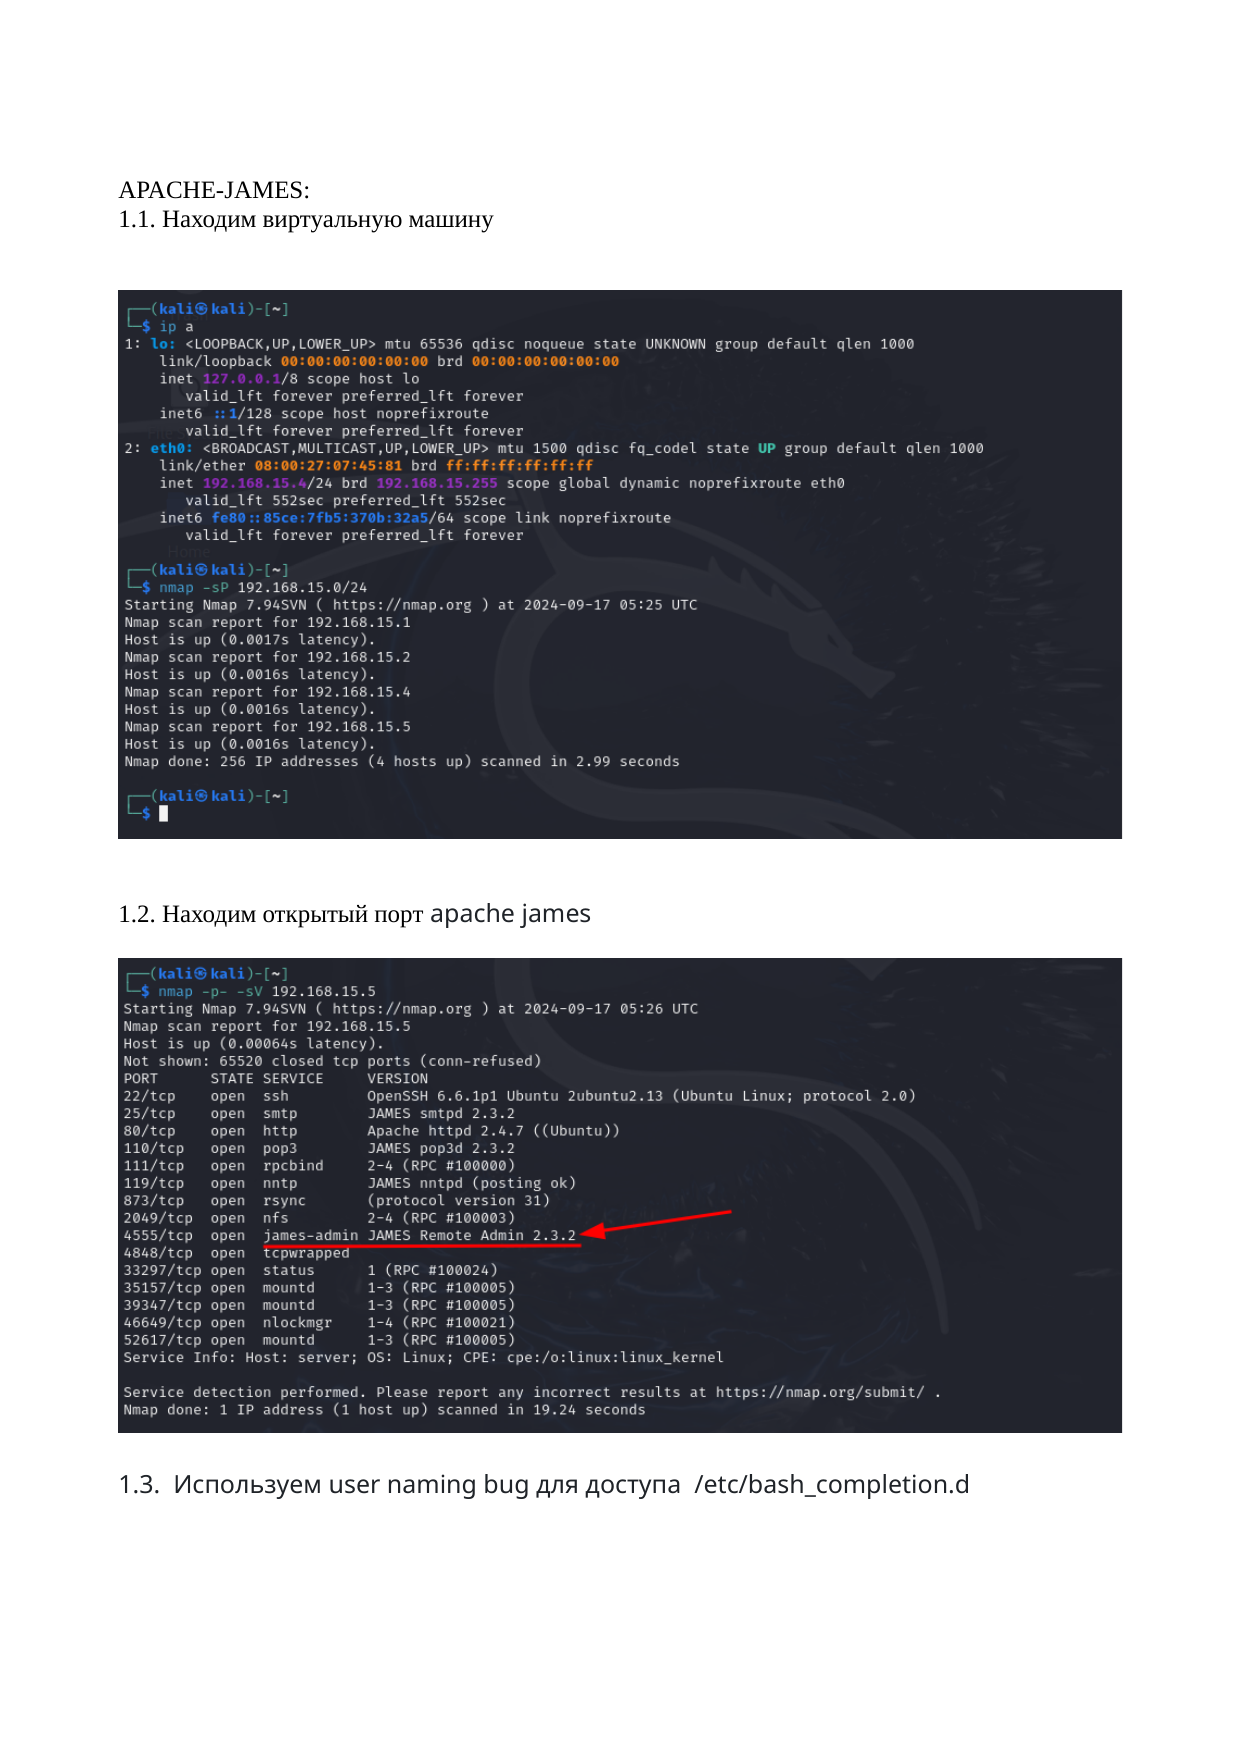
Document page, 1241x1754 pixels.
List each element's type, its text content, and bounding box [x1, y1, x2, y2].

picture [118, 290, 1123, 839]
text 1.1. Находим виртуальную машину [118, 204, 1122, 233]
text 1.2. Находим открытый порт apache james [118, 896, 1122, 930]
text 1.3. Используем user naming bug для доступа /etc/bash_completion.d [118, 1467, 1122, 1501]
text APACHE-JAMES: [118, 176, 1122, 204]
picture [118, 958, 1123, 1433]
